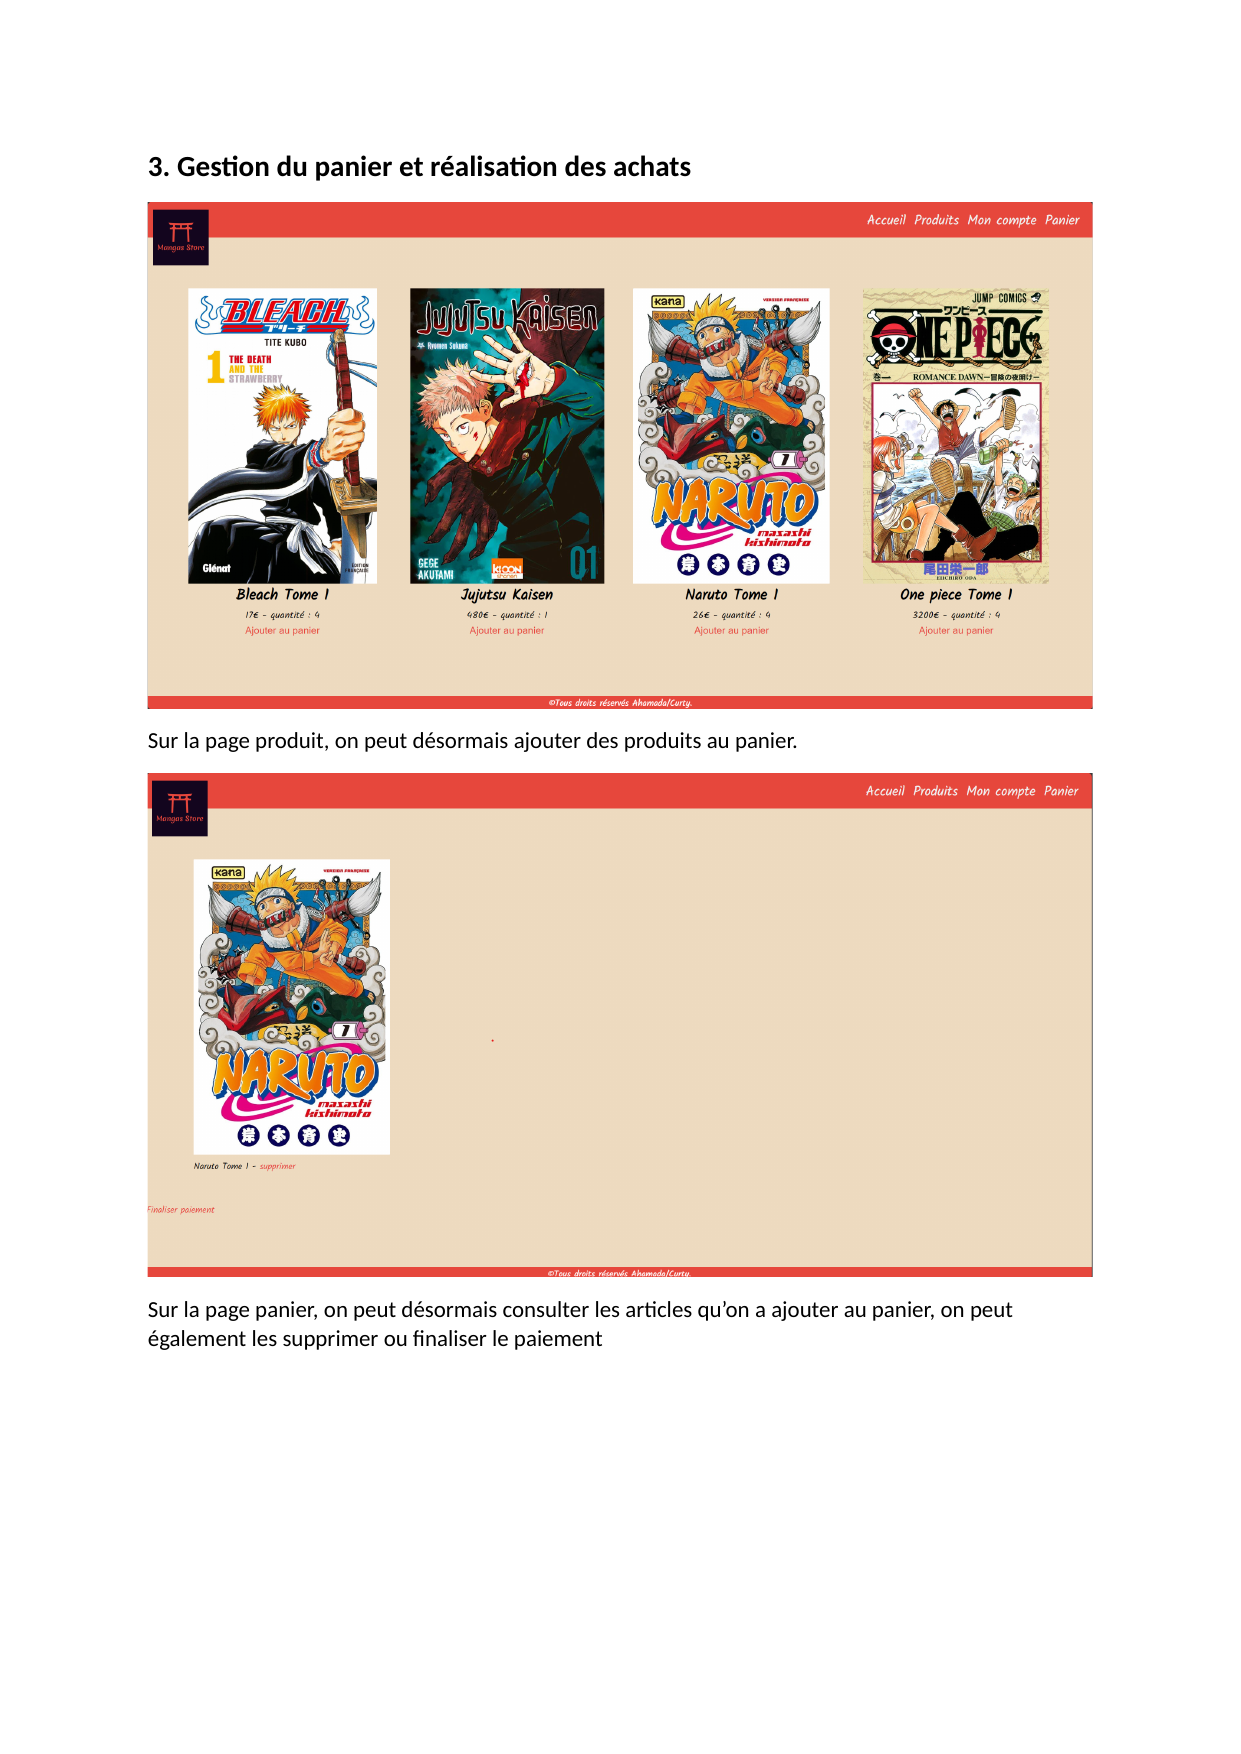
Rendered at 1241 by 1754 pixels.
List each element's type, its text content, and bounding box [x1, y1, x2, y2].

text 3. Gestion du panier et réalisation des achats [148, 148, 1093, 183]
text Sur la page panier, on peut désormais consulter les articles qu’on a ajouter au panier, on peut également les supprimer ou finaliser le paiement [148, 1295, 1093, 1353]
text Sur la page produit, on peut désormais ajouter des produits au panier. [148, 727, 1093, 755]
